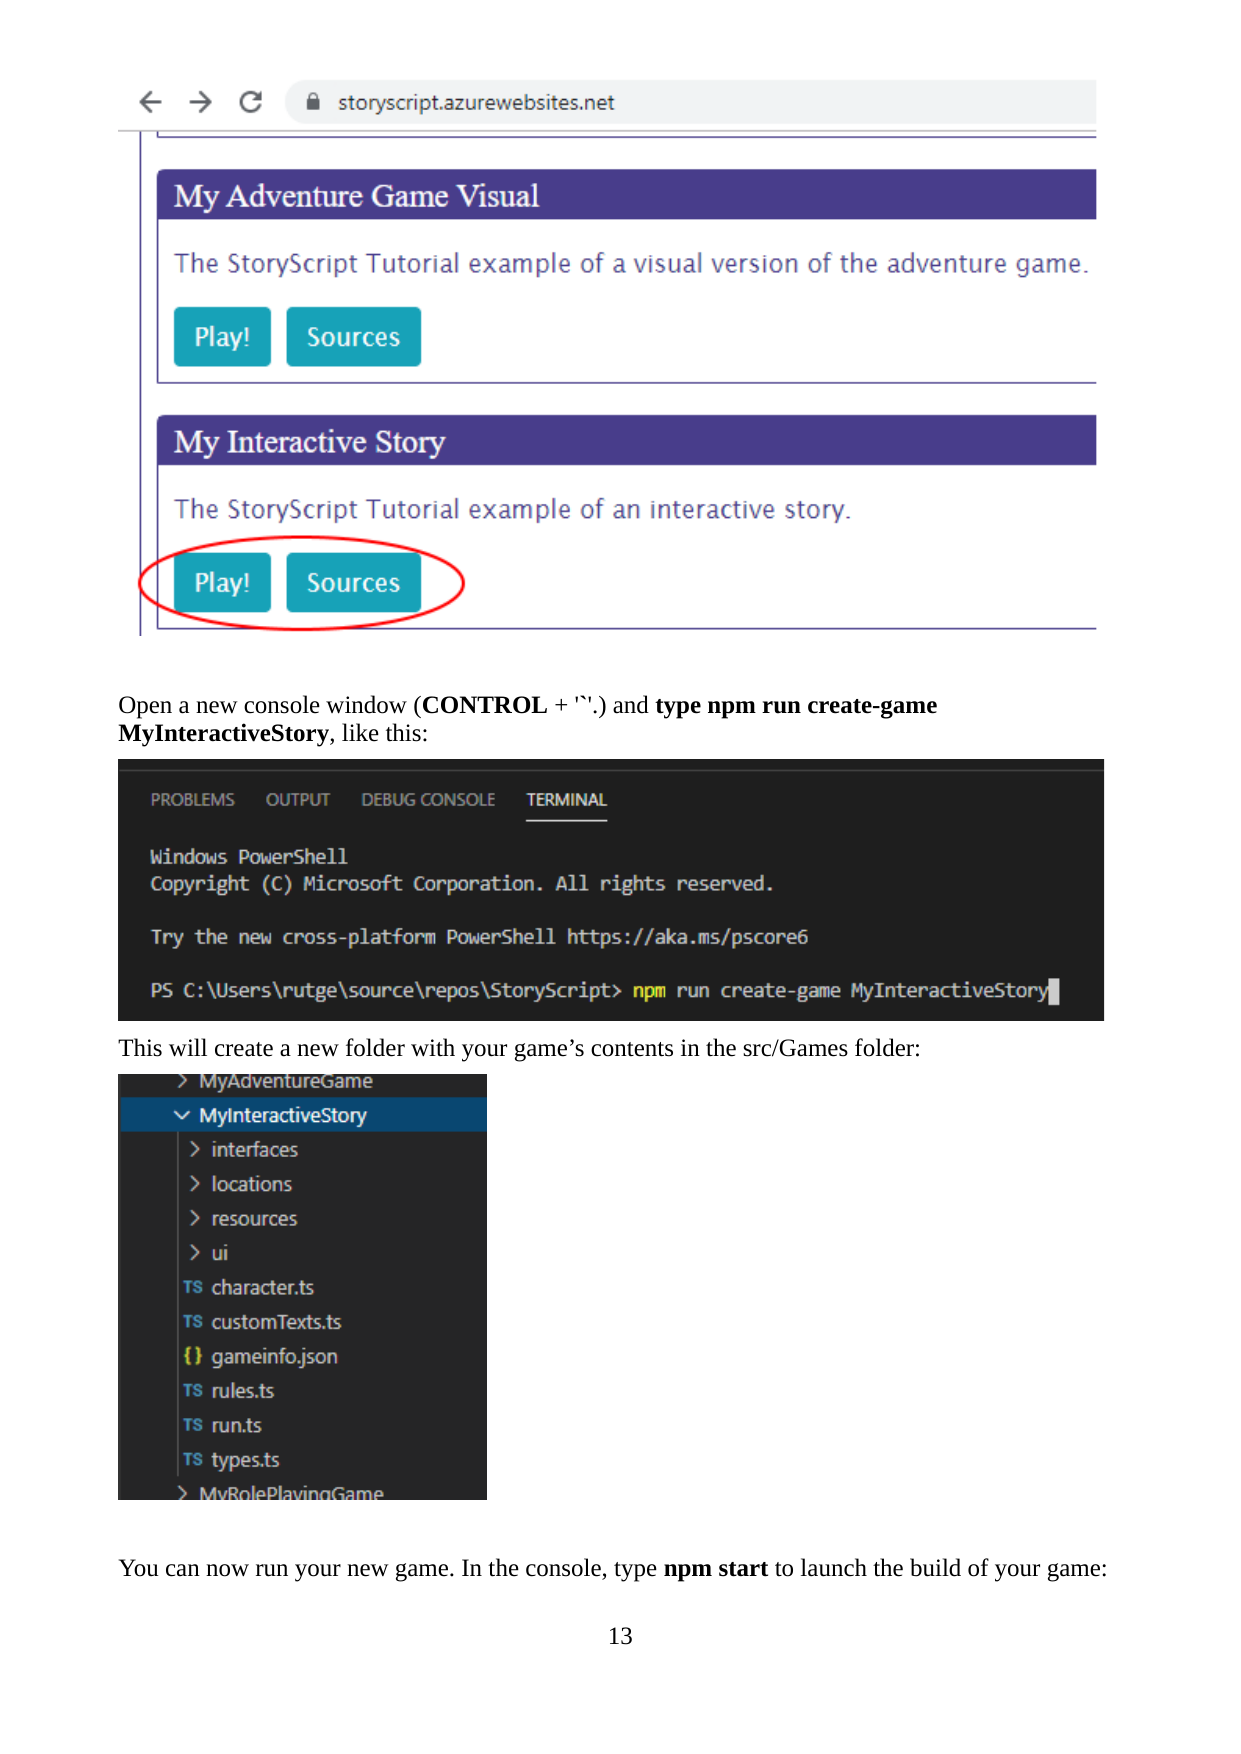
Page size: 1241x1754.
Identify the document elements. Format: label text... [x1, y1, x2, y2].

text You can now run your new game. In the console, type npm start to launch the build of your game: [118, 1553, 1122, 1582]
text Open a new console window (CONTROL + '`'.) and type npm run create-game MyInteractiveStory, like this: [118, 690, 1122, 747]
text This will create a new folder with your game’s contents in the src/Games folder: [118, 1033, 1122, 1062]
